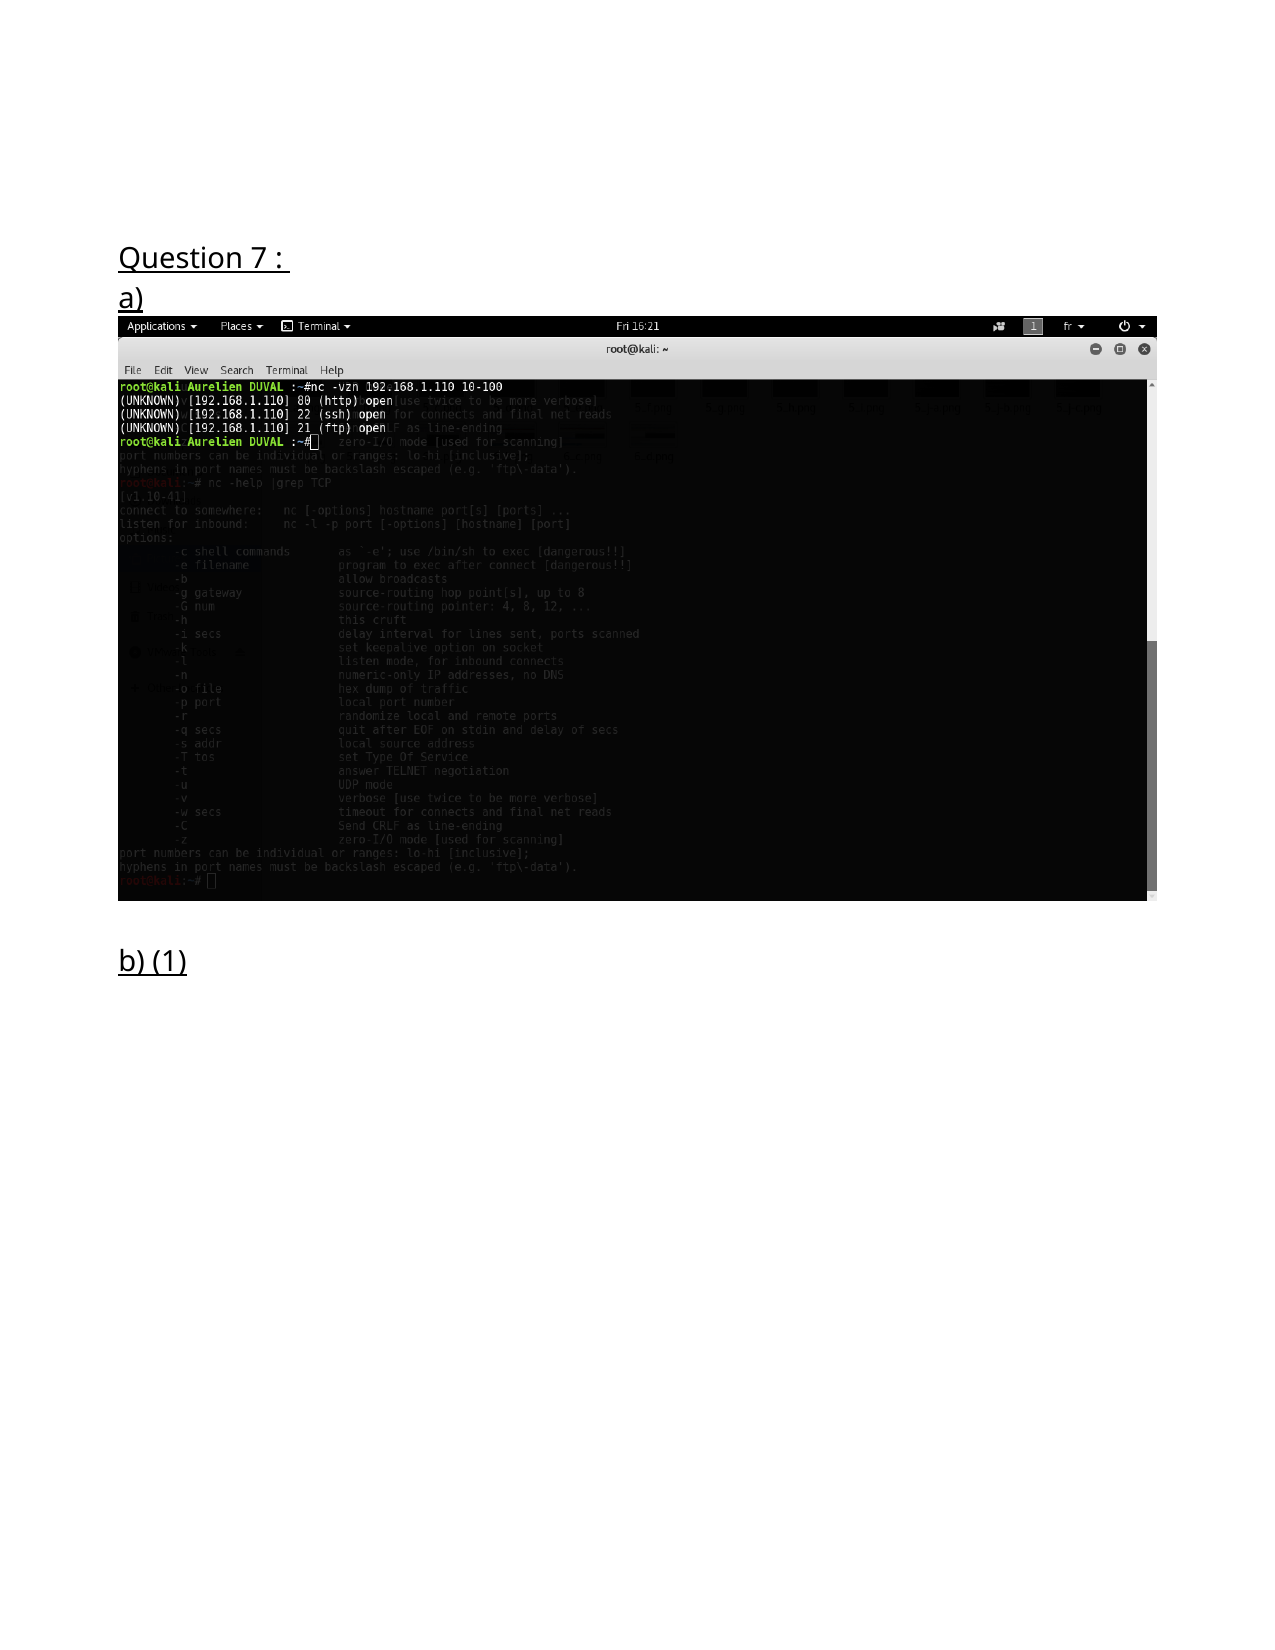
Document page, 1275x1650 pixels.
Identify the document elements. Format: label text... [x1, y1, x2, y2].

text a) [118, 277, 1157, 316]
text b) (1) [118, 940, 1157, 980]
text Question 7 : [118, 237, 1157, 277]
picture [118, 316, 1157, 901]
